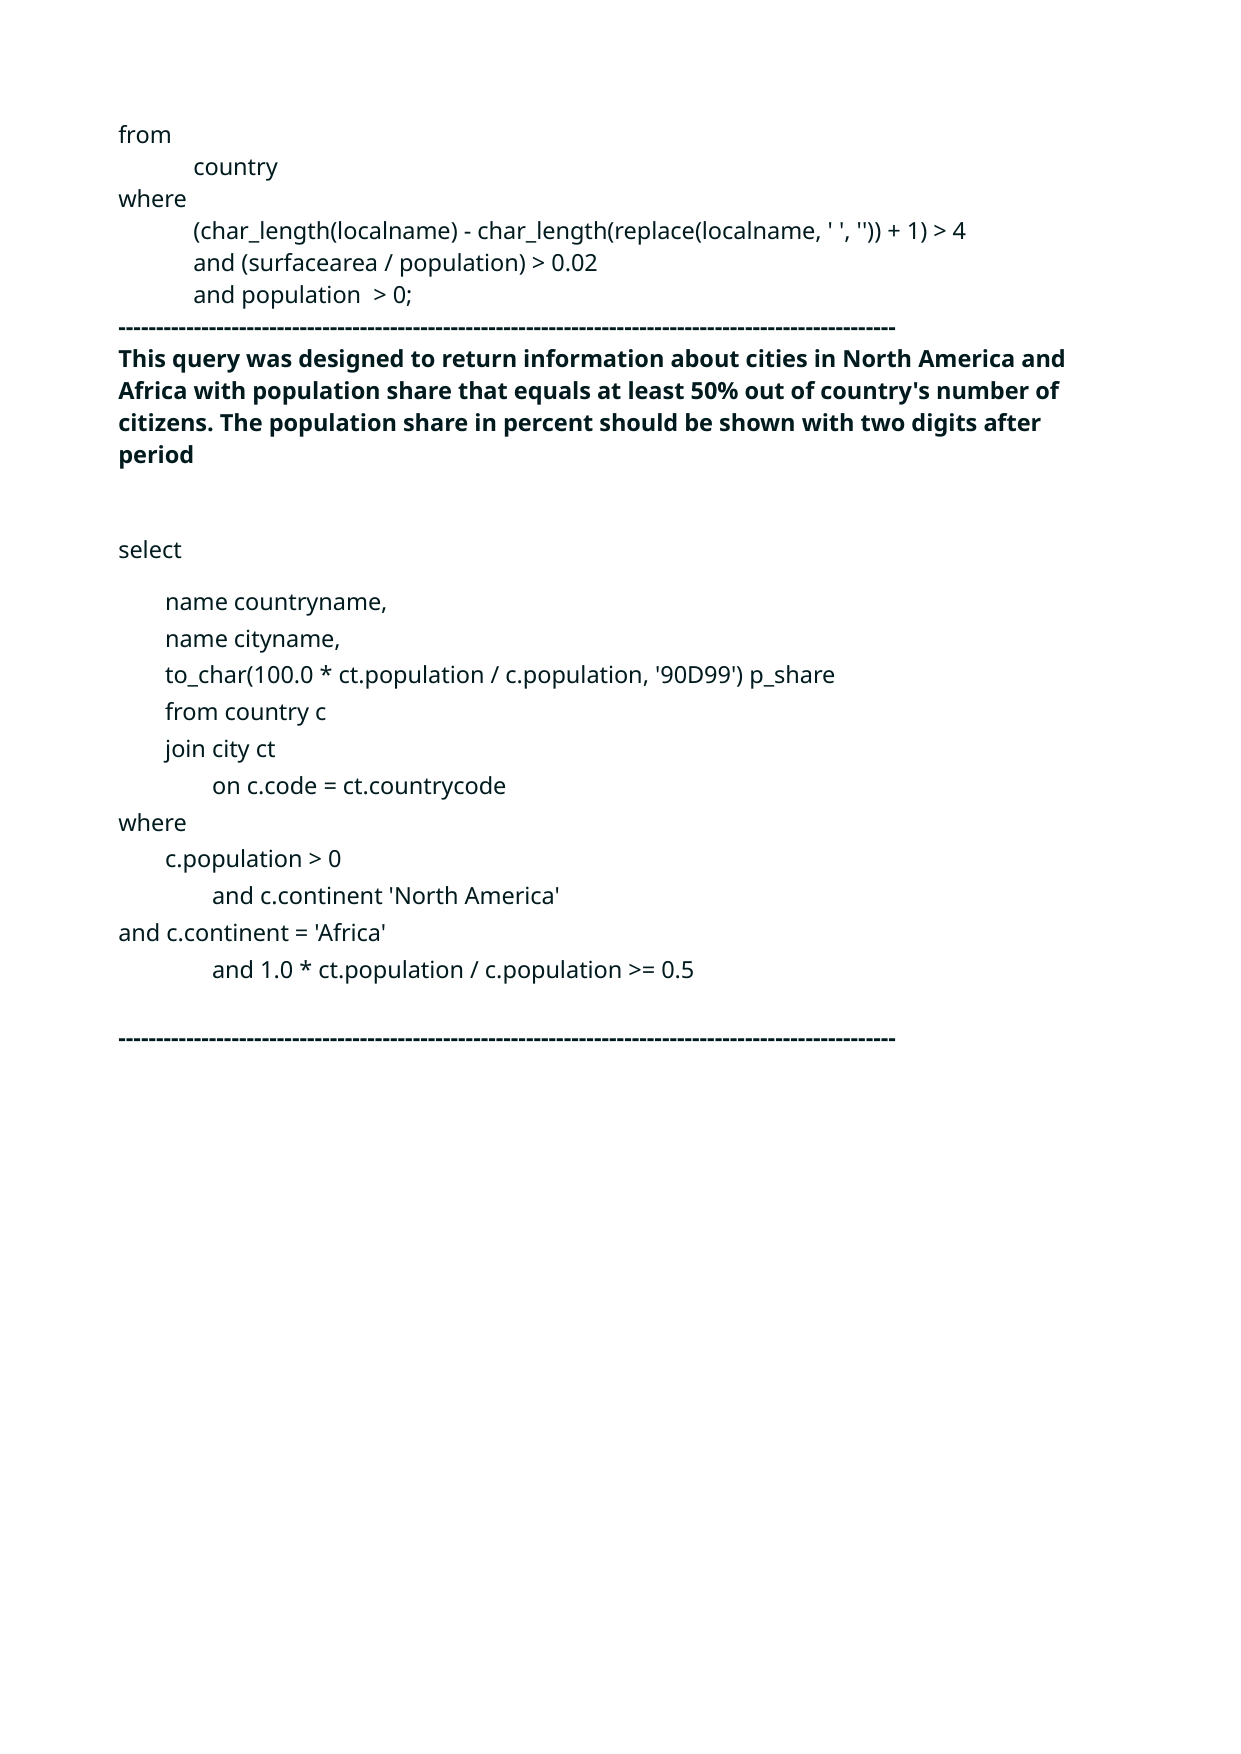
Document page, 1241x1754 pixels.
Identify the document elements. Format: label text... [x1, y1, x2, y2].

text This query was designed to return information about cities in North America and Africa with population share that equals at least 50% out of country's number of citizens. The population share in percent should be shown with two digits after period [118, 342, 1122, 470]
text where [118, 182, 1122, 214]
text name cityname, [165, 622, 1122, 654]
text and (surfacearea / population) > 0.02 [118, 246, 1122, 278]
text (char_length(localname) - char_length(replace(localname, ' ', '')) + 1) > 4 [118, 214, 1122, 246]
text and 1.0 * ct.population / c.population >= 0.5 [212, 953, 1122, 985]
text ------------------------------------------------------------------------------------------------------- [118, 1022, 1122, 1054]
text from [118, 118, 1122, 150]
text ------------------------------------------------------------------------------------------------------- [118, 310, 1122, 342]
text to_char(100.0 * ct.population / c.population, '90D99') p_share [165, 659, 1122, 691]
text select [118, 534, 1122, 566]
text c.population > 0 [165, 843, 1122, 874]
text from country c [165, 696, 1122, 727]
text on c.code = ct.countrycode [212, 769, 1122, 801]
text where [118, 806, 1122, 838]
text and population > 0; [118, 278, 1122, 310]
text country [118, 150, 1122, 182]
text and c.continent = 'Africa' [118, 916, 1122, 948]
text and c.continent 'North America' [212, 879, 1122, 911]
text name countryname, [165, 585, 1122, 617]
text join city ct [165, 732, 1122, 764]
